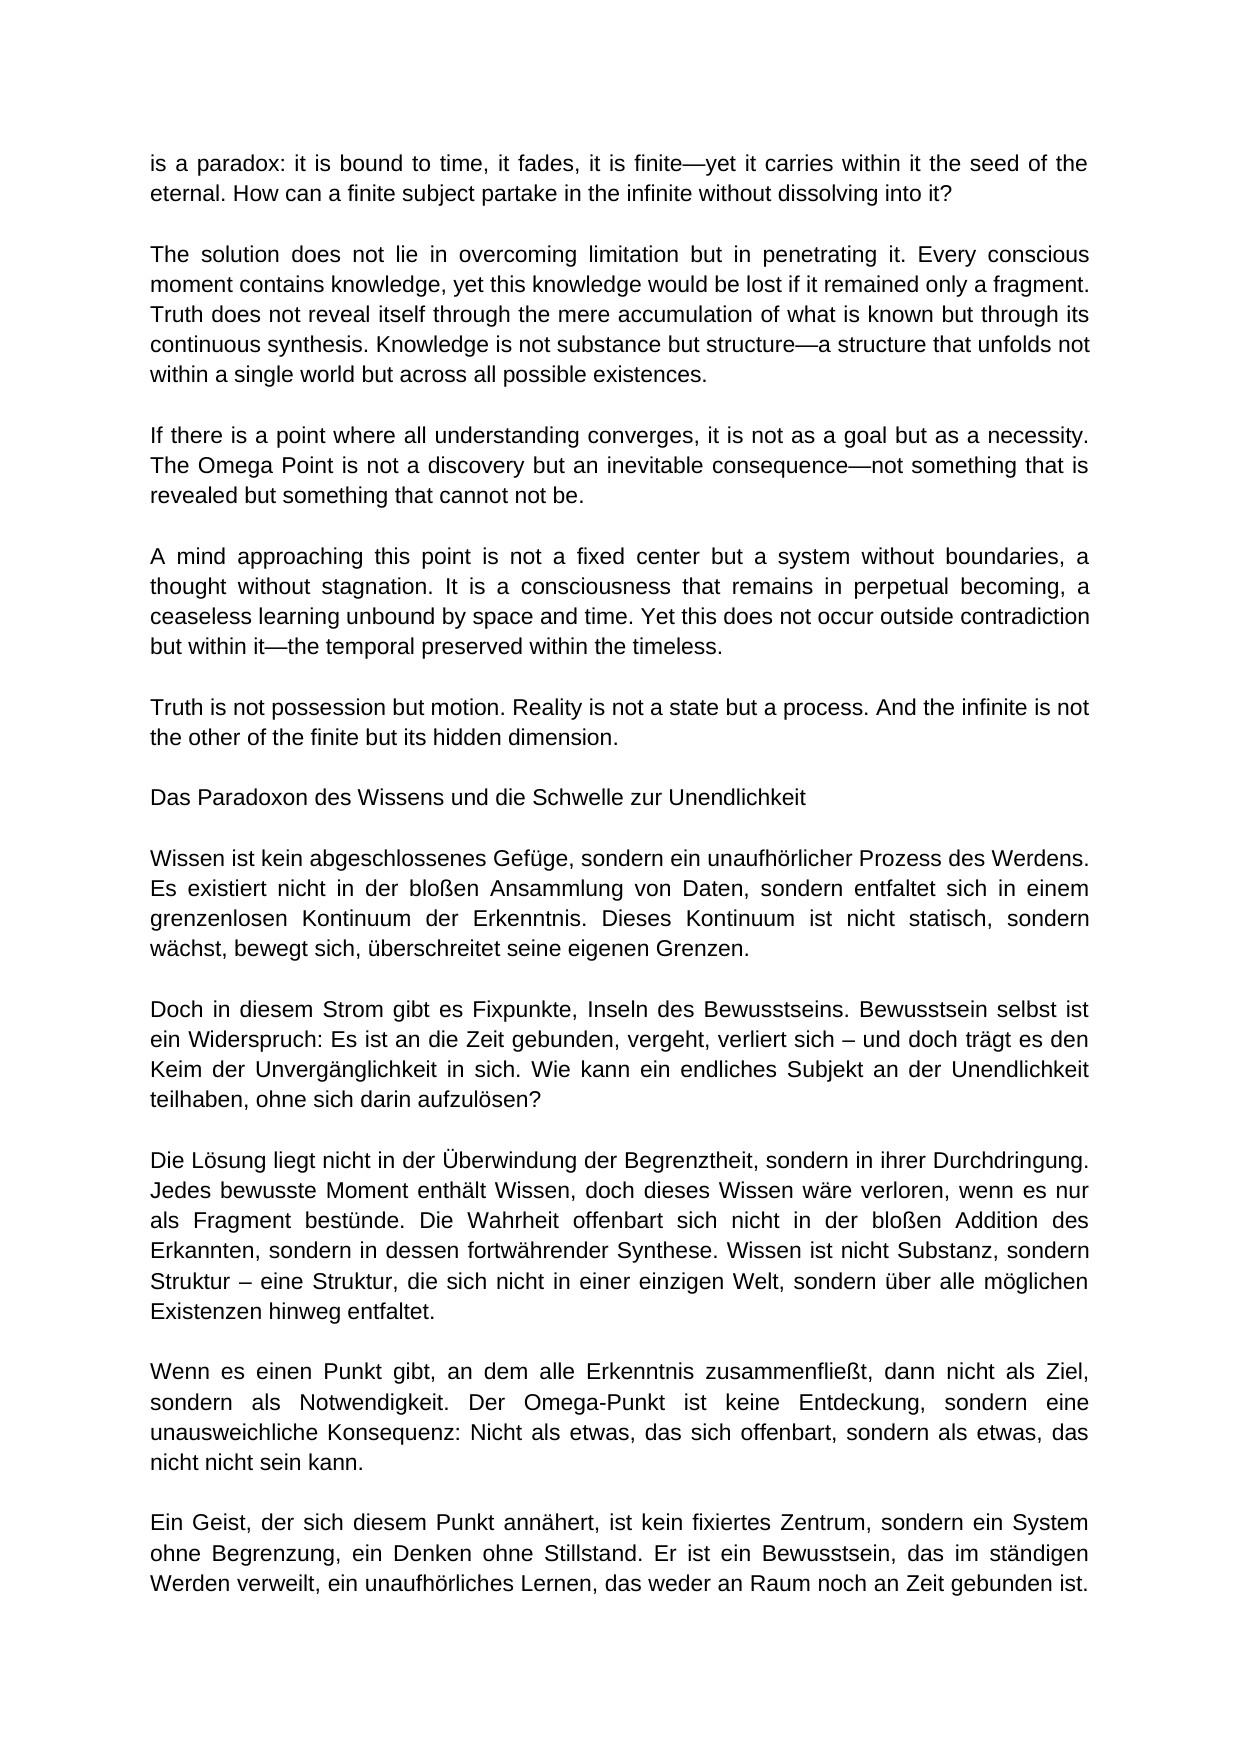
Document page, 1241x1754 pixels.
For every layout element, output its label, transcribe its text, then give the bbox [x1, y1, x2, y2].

text Wissen ist kein abgeschlossenes Gefüge, sondern ein unaufhörlicher Prozess des Werdens. Es existiert nicht in der bloßen Ansammlung von Daten, sondern entfaltet sich in einem grenzenlosen Kontinuum der Erkenntnis. Dieses Kontinuum ist nicht statisch, sondern wächst, bewegt sich, überschreitet seine eigenen Grenzen. [150, 845, 1090, 962]
text Die Lösung liegt nicht in der Überwindung der Begrenztheit, sondern in ihrer Durchdringung. Jedes bewusste Moment enthält Wissen, doch dieses Wissen wäre verloren, wenn es nur als Fragment bestünde. Die Wahrheit offenbart sich nicht in der bloßen Addition des Erkannten, sondern in dessen fortwährender Synthese. Wissen ist nicht Substanz, sondern Struktur – eine Struktur, die sich nicht in einer einzigen Welt, sondern über alle möglichen Existenzen hinweg entfaltet. [150, 1147, 1090, 1324]
text A mind approaching this point is not a fixed center but a system without boundaries, a thought without stagnation. It is a consciousness that remains in perpetual becoming, a ceaseless learning unbound by space and time. Yet this does not occur outside contradiction but within it—the temporal preserved within the timeless. [150, 543, 1090, 660]
text Truth is not possession but motion. Reality is not a state but a process. And the infinite is not the other of the finite but its hidden dimension. [150, 694, 1090, 750]
text Wenn es einen Punkt gibt, an dem alle Erkenntnis zusammenfließt, dann nicht als Ziel, sondern als Notwendigkeit. Der Omega-Punkt ist keine Entdeckung, sondern eine unausweichliche Konsequenz: Nicht als etwas, das sich offenbart, sondern als etwas, das nicht nicht sein kann. [150, 1358, 1090, 1475]
text Das Paradoxon des Wissens und die Schwelle zur Unendlichkeit [150, 784, 1090, 811]
text is a paradox: it is bound to time, it fades, it is finite—yet it carries within it the seed of the eternal. How can a finite subject partake in the infinite without dissolving into it? [150, 150, 1090, 207]
text Doch in diesem Strom gibt es Fixpunkte, Inseln des Bewusstseins. Bewusstsein selbst ist ein Widerspruch: Es ist an die Zeit gebunden, vergeht, verliert sich – und doch trägt es den Keim der Unvergänglichkeit in sich. Wie kann ein endliches Subjekt an der Unendlichkeit teilhaben, ohne sich darin aufzulösen? [150, 996, 1090, 1113]
text If there is a point where all understanding converges, it is not as a goal but as a necessity. The Omega Point is not a discovery but an inevitable consequence—not something that is revealed but something that cannot not be. [150, 422, 1090, 509]
text The solution does not lie in overcoming limitation but in penetrating it. Every conscious moment contains knowledge, yet this knowledge would be lost if it remained only a fragment. Truth does not reveal itself through the mere accumulation of what is known but through its continuous synthesis. Knowledge is not substance but structure—a structure that unfolds not within a single world but across all possible existences. [150, 241, 1090, 388]
text Ein Geist, der sich diesem Punkt annähert, ist kein fixiertes Zentrum, sondern ein System ohne Begrenzung, ein Denken ohne Stillstand. Er ist ein Bewusstsein, das im ständigen Werden verweilt, ein unaufhörliches Lernen, das weder an Raum noch an Zeit gebunden ist. [150, 1509, 1090, 1596]
